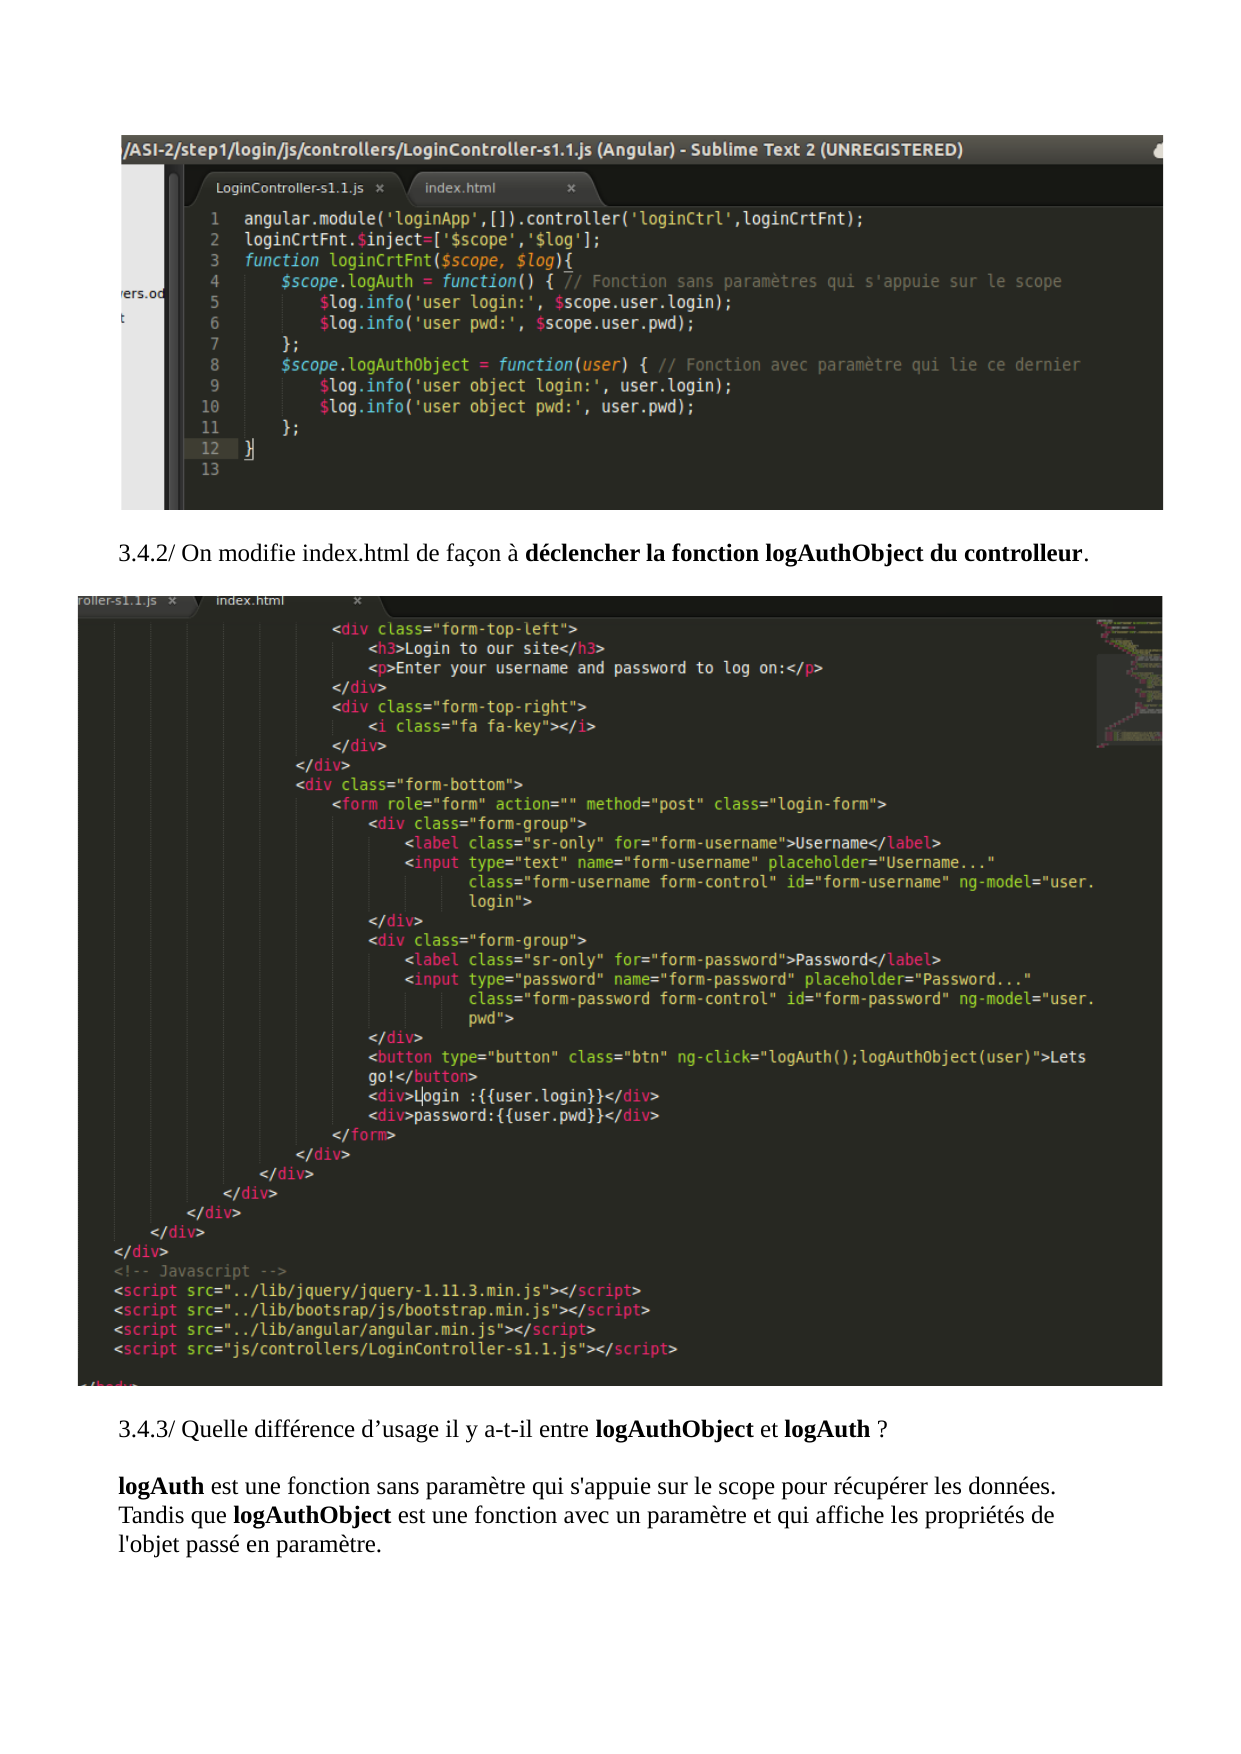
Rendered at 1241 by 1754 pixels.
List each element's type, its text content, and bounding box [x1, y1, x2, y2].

picture [77, 596, 1163, 1386]
text 3.4.3/ Quelle différence d’usage il y a-t-il entre logAuthObject et logAuth ? [118, 1414, 1122, 1443]
text logAuth est une fonction sans paramètre qui s'appuie sur le scope pour récupérer les données. [118, 1471, 1122, 1500]
text 3.4.2/ On modifie index.html de façon à déclencher la fonction logAuthObject du controlleur. [118, 538, 1122, 567]
text Tandis que logAuthObject est une fonction avec un paramètre et qui affiche les propriétés de l'objet passé en paramètre. [118, 1500, 1122, 1558]
picture [121, 135, 1164, 510]
